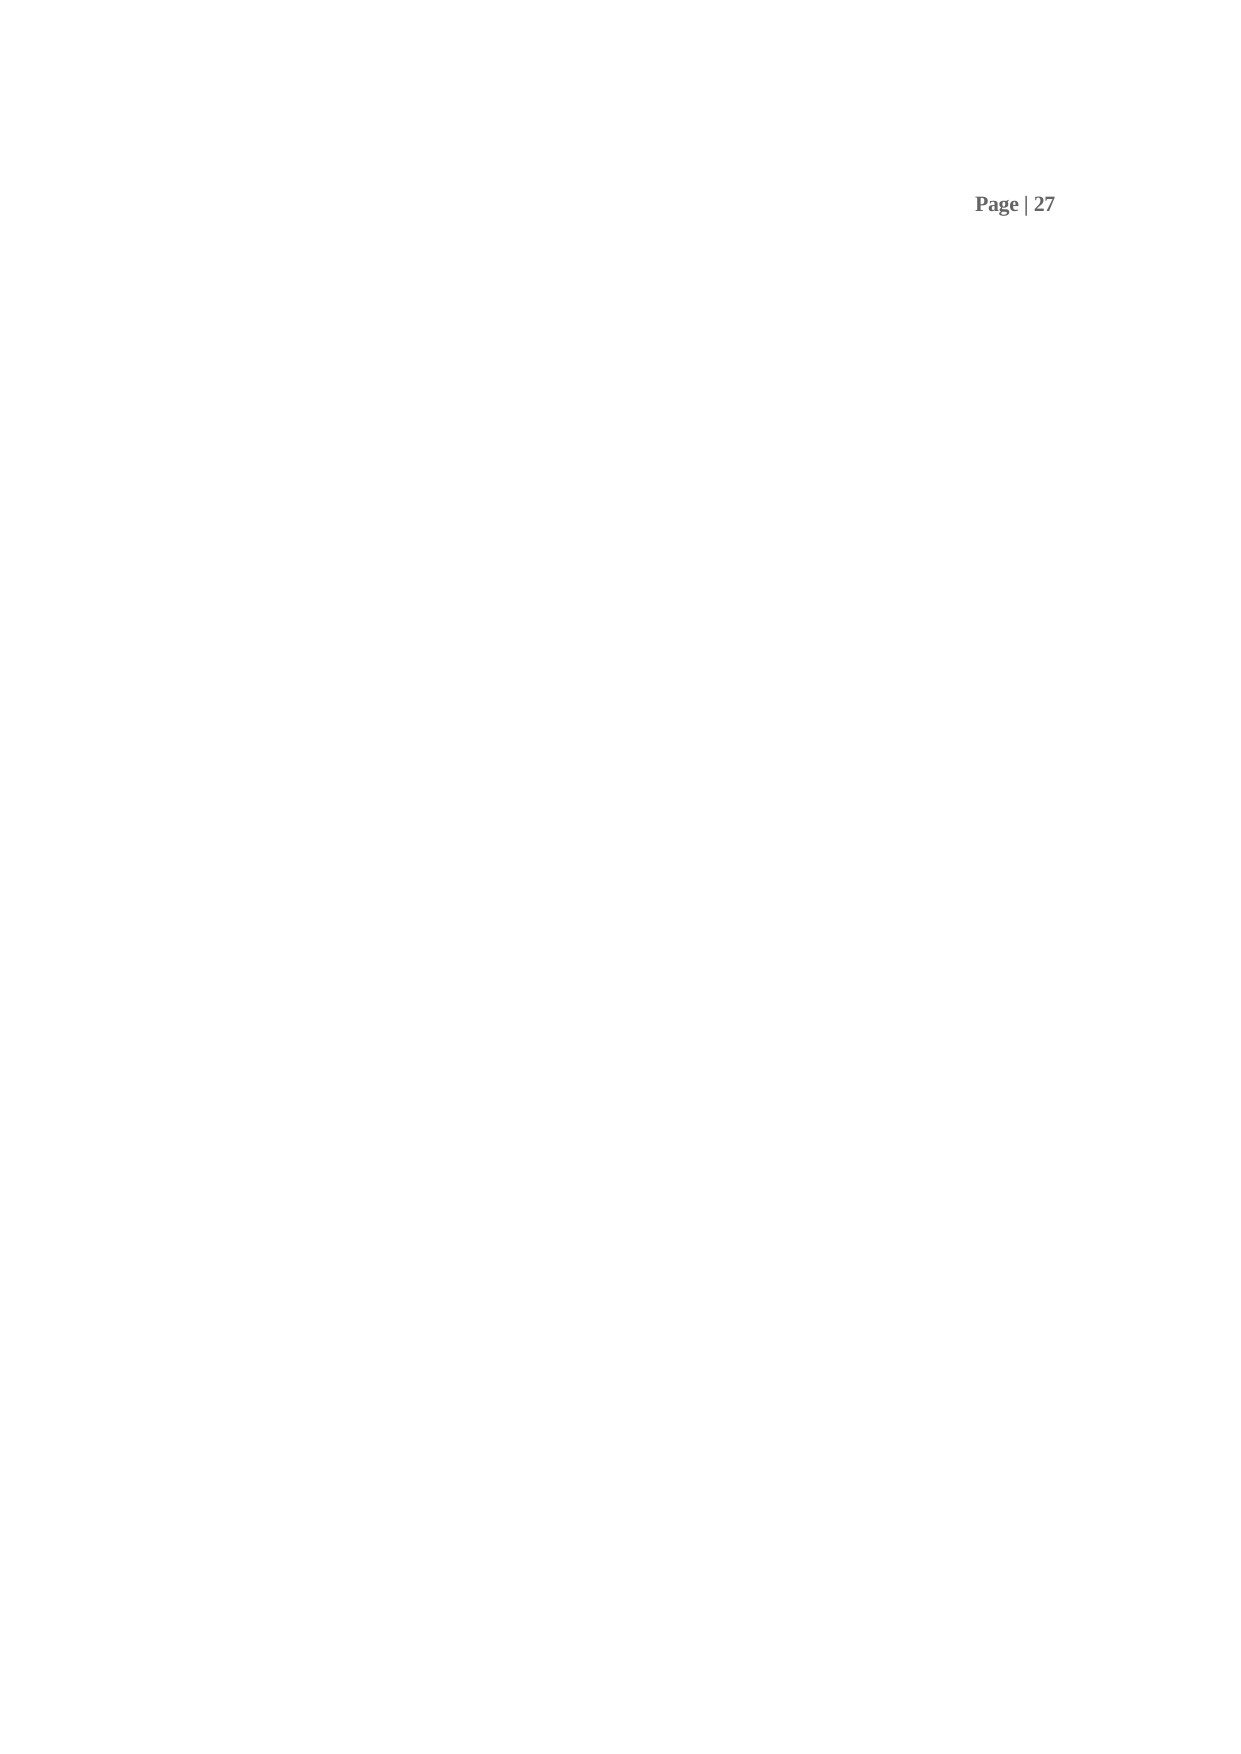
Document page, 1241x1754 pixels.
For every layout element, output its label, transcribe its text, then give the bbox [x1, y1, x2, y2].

text Page | 27 [975, 189, 1068, 217]
